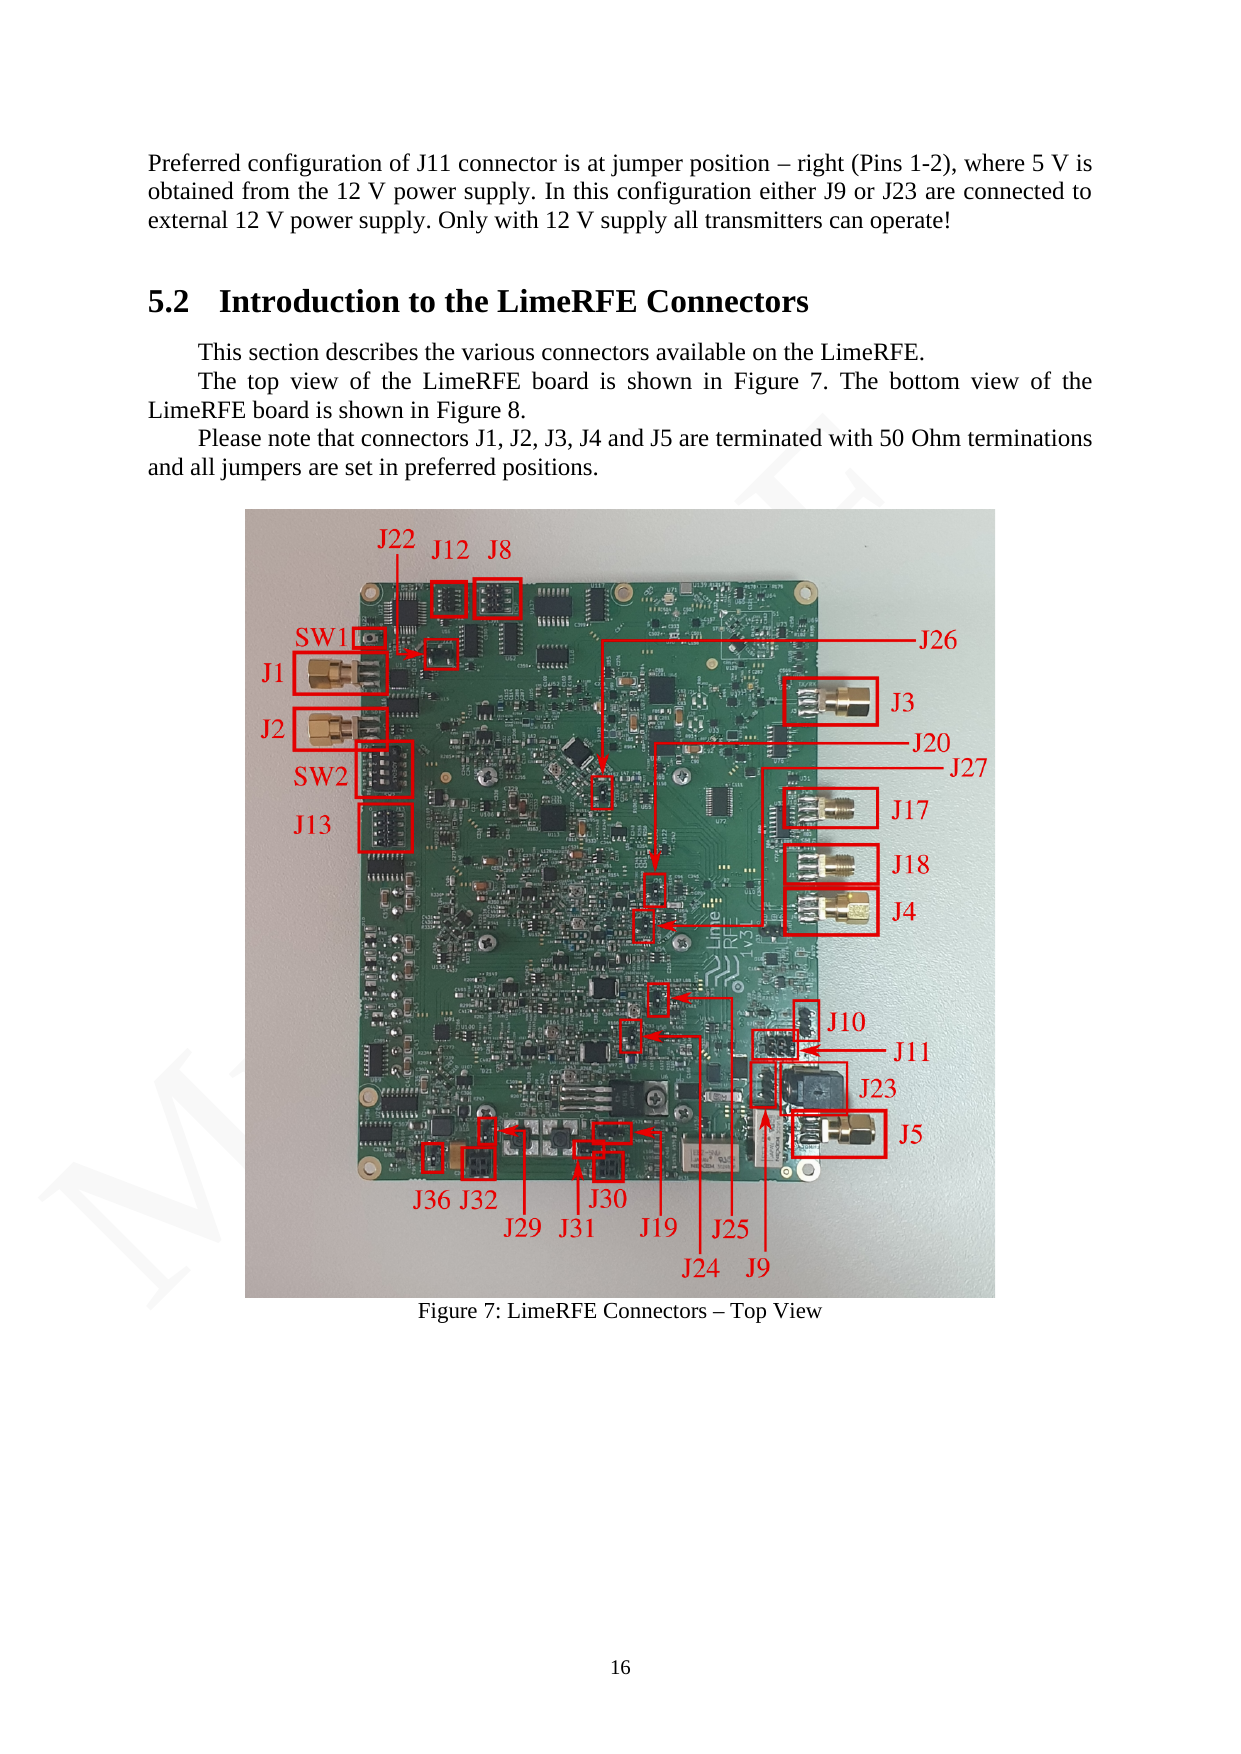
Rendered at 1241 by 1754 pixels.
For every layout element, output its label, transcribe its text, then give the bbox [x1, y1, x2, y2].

text Preferred configuration of J11 connector is at jumper position – right (Pins 1-2), where 5 V is obtained from the 12 V power supply. In this configuration either J9 or J23 are connected to external 12 V power supply. Only with 12 V supply all transmitters can operate! [148, 148, 1092, 234]
subtitle Introduction to the LimeRFE Connectors [148, 281, 1092, 319]
text This section describes the various connectors available on the LimeRFE. [148, 337, 1092, 366]
text Figure 7: LimeRFE Connectors – Top View [148, 1068, 1092, 1324]
text Please note that connectors J1, J2, J3, J4 and J5 are terminated with 50 Ohm terminations and all jumpers are set in preferred positions. [775, 423, 1092, 481]
text The top view of the LimeRFE board is shown in Figure 7. The bottom view of the LimeRFE board is shown in Figure 8. [148, 366, 1092, 423]
picture [245, 509, 995, 1298]
text Please note that connectors J1, J2, J3, J4 and J5 are terminated with 50 Ohm terminations and all jumpers are set in preferred positions. [148, 423, 811, 481]
